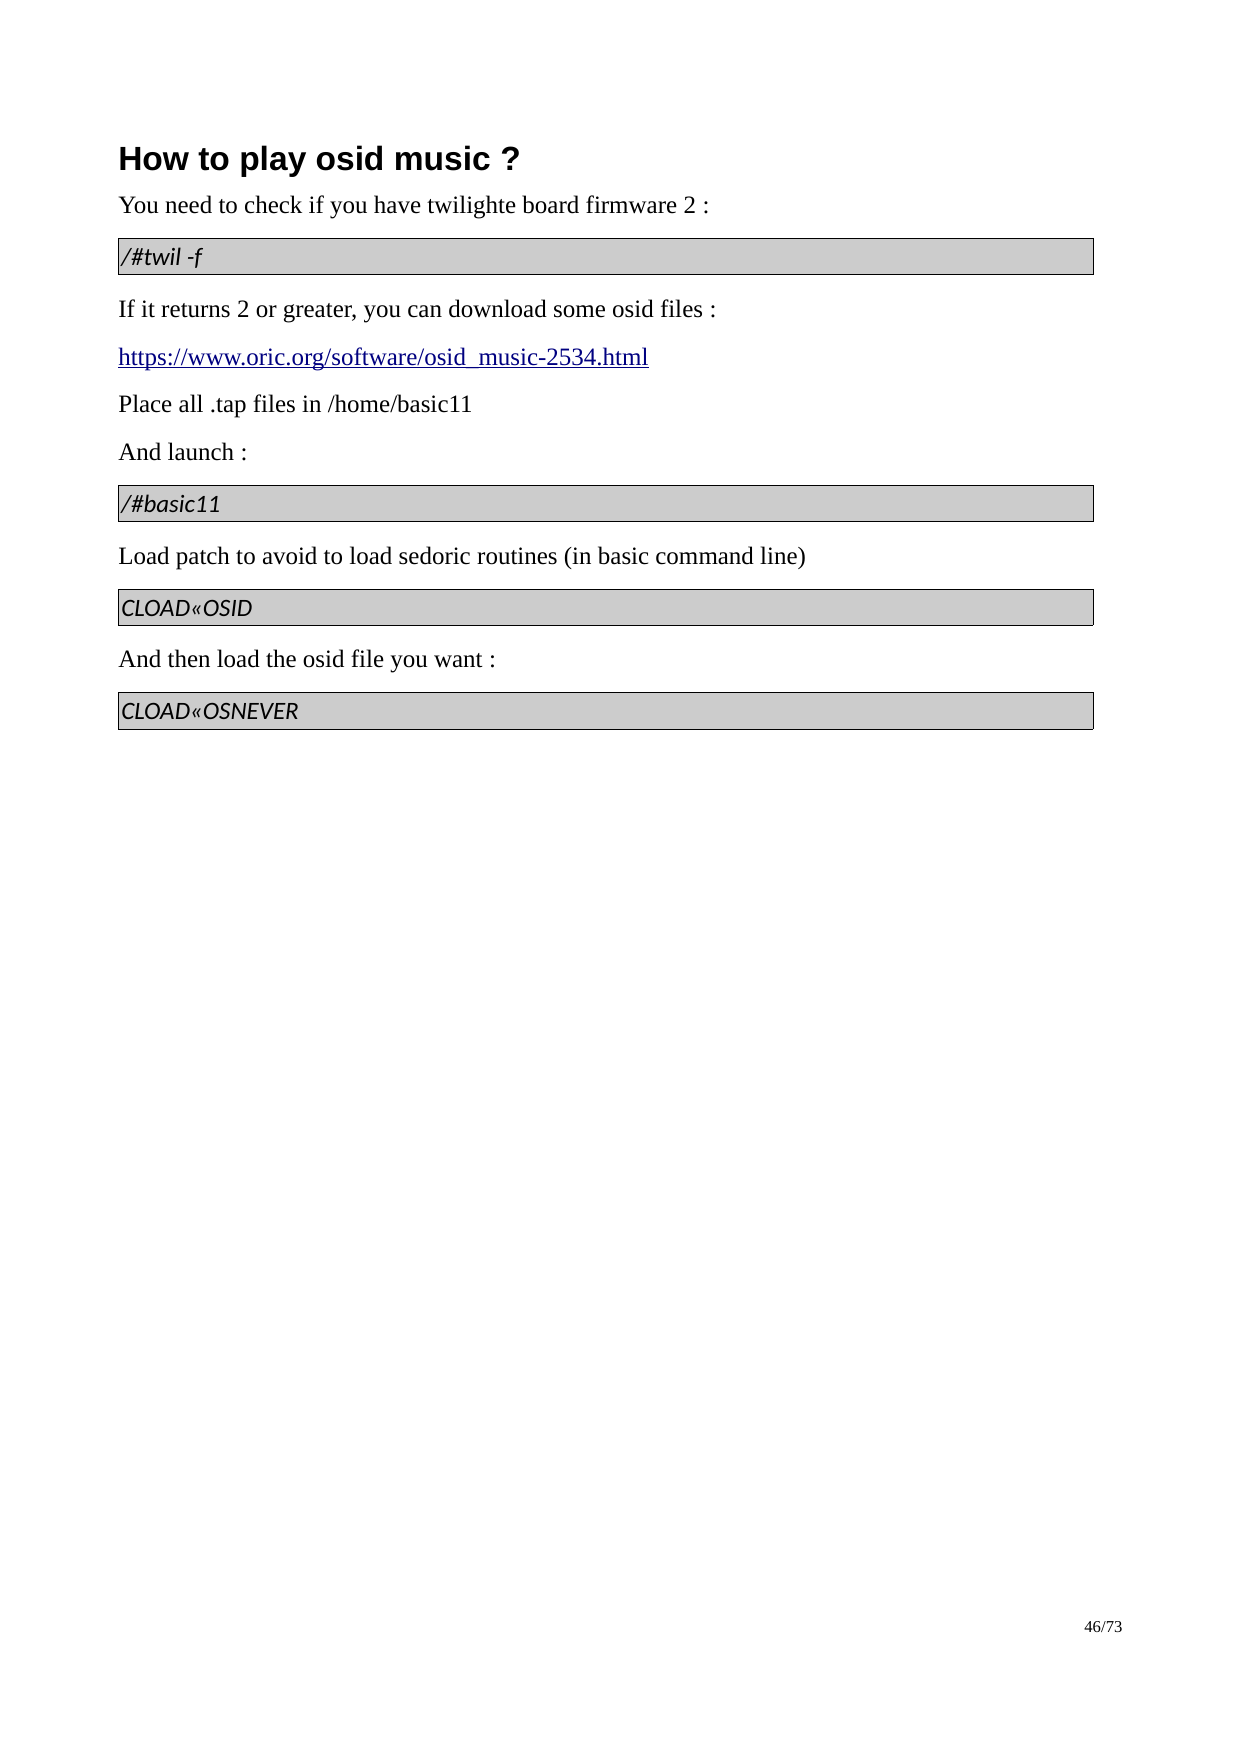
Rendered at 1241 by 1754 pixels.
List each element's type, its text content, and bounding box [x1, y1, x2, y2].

text And then load the osid file you want : [118, 644, 1122, 673]
text If it returns 2 or greater, you can download some osid files : [118, 294, 1122, 322]
text You need to check if you have twilighte board firmware 2 : [118, 190, 1122, 219]
text https://www.oric.org/software/osid_music-2534.html [118, 342, 1122, 370]
text /#twil -f [119, 239, 1093, 274]
text /#basic11 [119, 486, 1093, 521]
text Load patch to avoid to load sedoric routines (in basic command line) [118, 541, 1122, 569]
text CLOAD«OSNEVER [119, 693, 1093, 729]
text CLOAD«OSID [119, 590, 1093, 625]
subtitle How to play osid music ? [118, 139, 1122, 178]
text Place all .tap files in /home/basic11 [118, 389, 1122, 418]
text And launch : [118, 437, 1122, 466]
